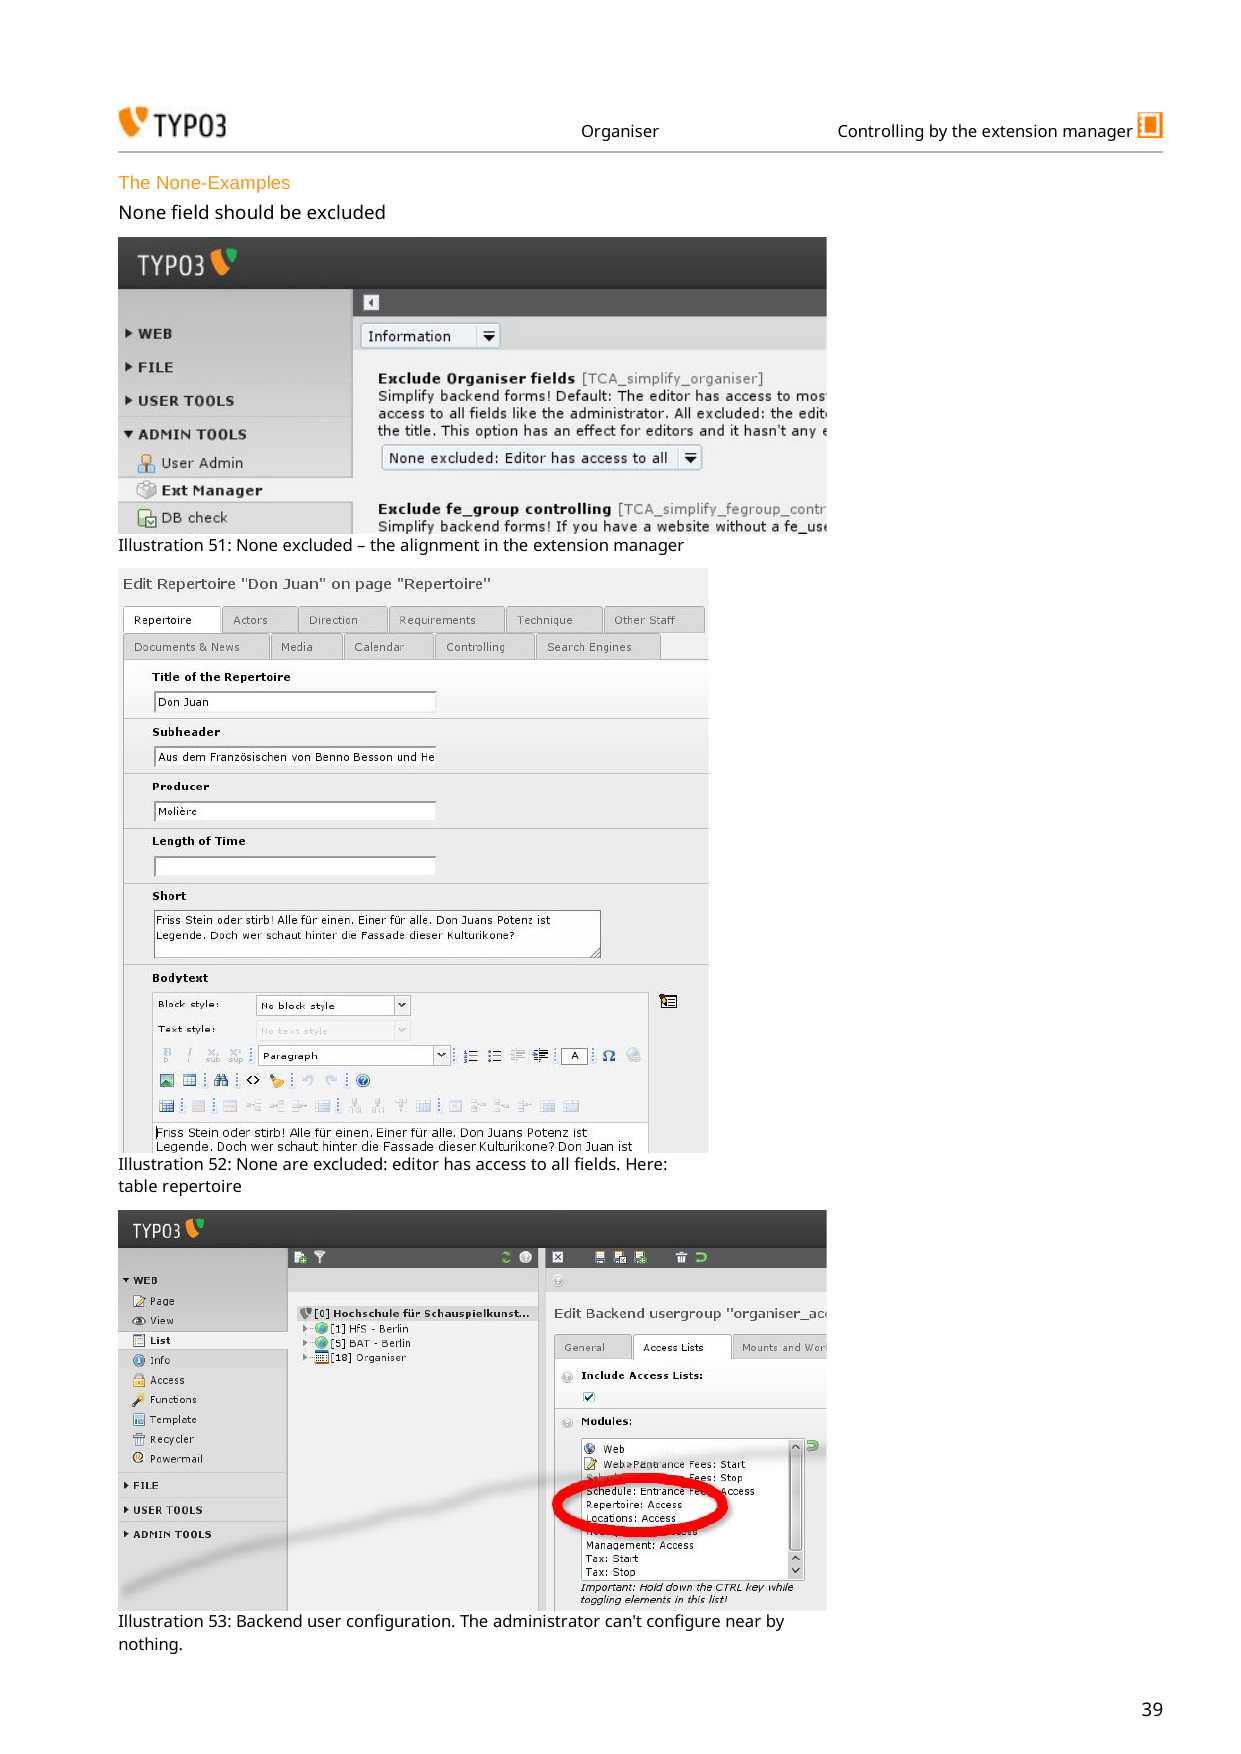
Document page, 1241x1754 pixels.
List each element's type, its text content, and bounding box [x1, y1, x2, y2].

text Illustration 52: None are excluded: editor has access to all fields. Here: table repertoire [118, 1153, 709, 1198]
picture [118, 237, 827, 534]
picture [118, 568, 709, 1153]
picture [1137, 112, 1163, 138]
text Illustration 51: None excluded – the alignment in the extension manager [118, 534, 827, 556]
text None field should be excluded [118, 199, 1163, 225]
subtitle The None-Examples [118, 172, 1163, 193]
picture [118, 106, 227, 138]
text Illustration 53: Backend user configuration. The administrator can't configure near by nothing. [118, 1611, 827, 1655]
picture [118, 1210, 827, 1611]
